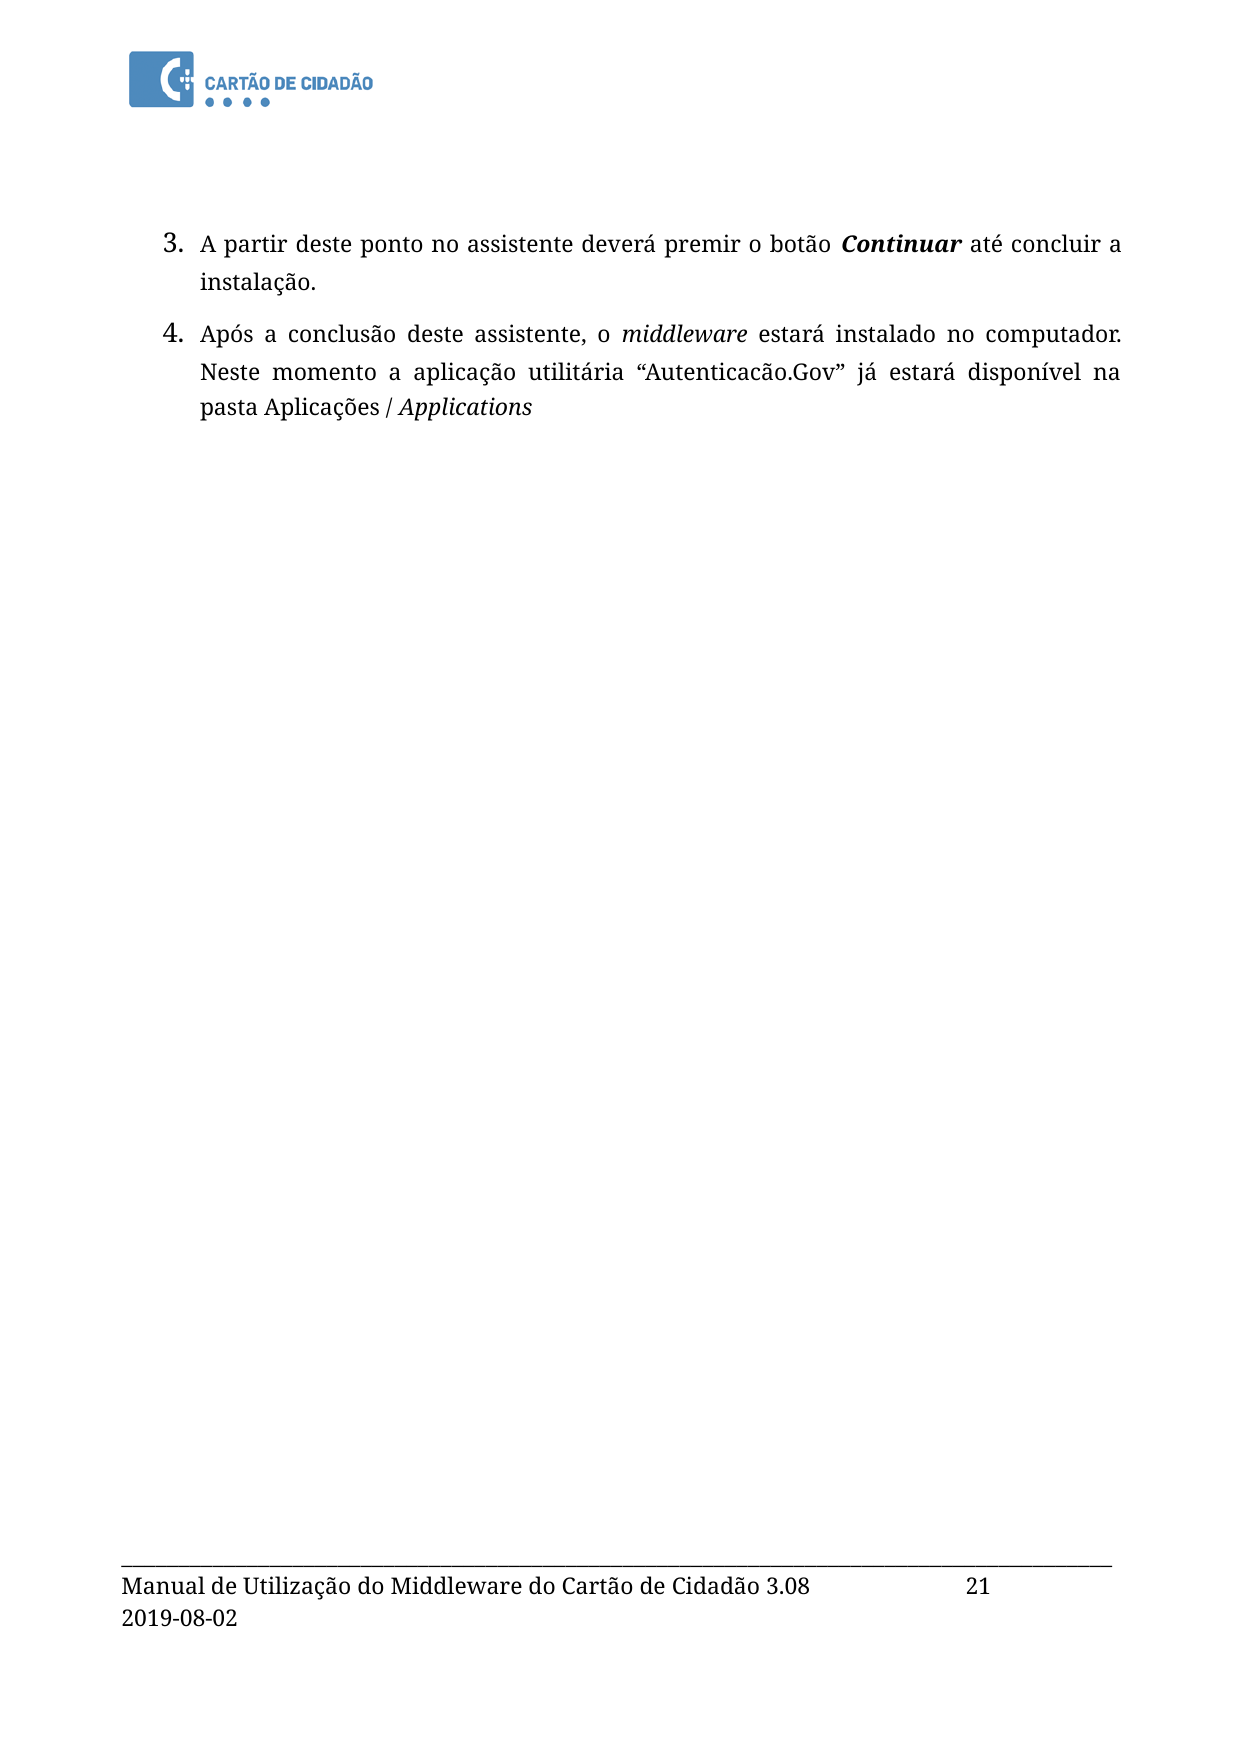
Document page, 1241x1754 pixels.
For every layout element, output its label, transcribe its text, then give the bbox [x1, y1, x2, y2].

list A partir deste ponto no assistente deverá premir o botão Continuar até concluir a instalação. [162, 224, 1122, 297]
list Após a conclusão deste assistente, o middleware estará instalado no computador. Neste momento a aplicação utilitária “Autenticacão.Gov” já estará disponível na pasta Aplicações / Applications [162, 314, 1122, 423]
picture [127, 45, 420, 115]
